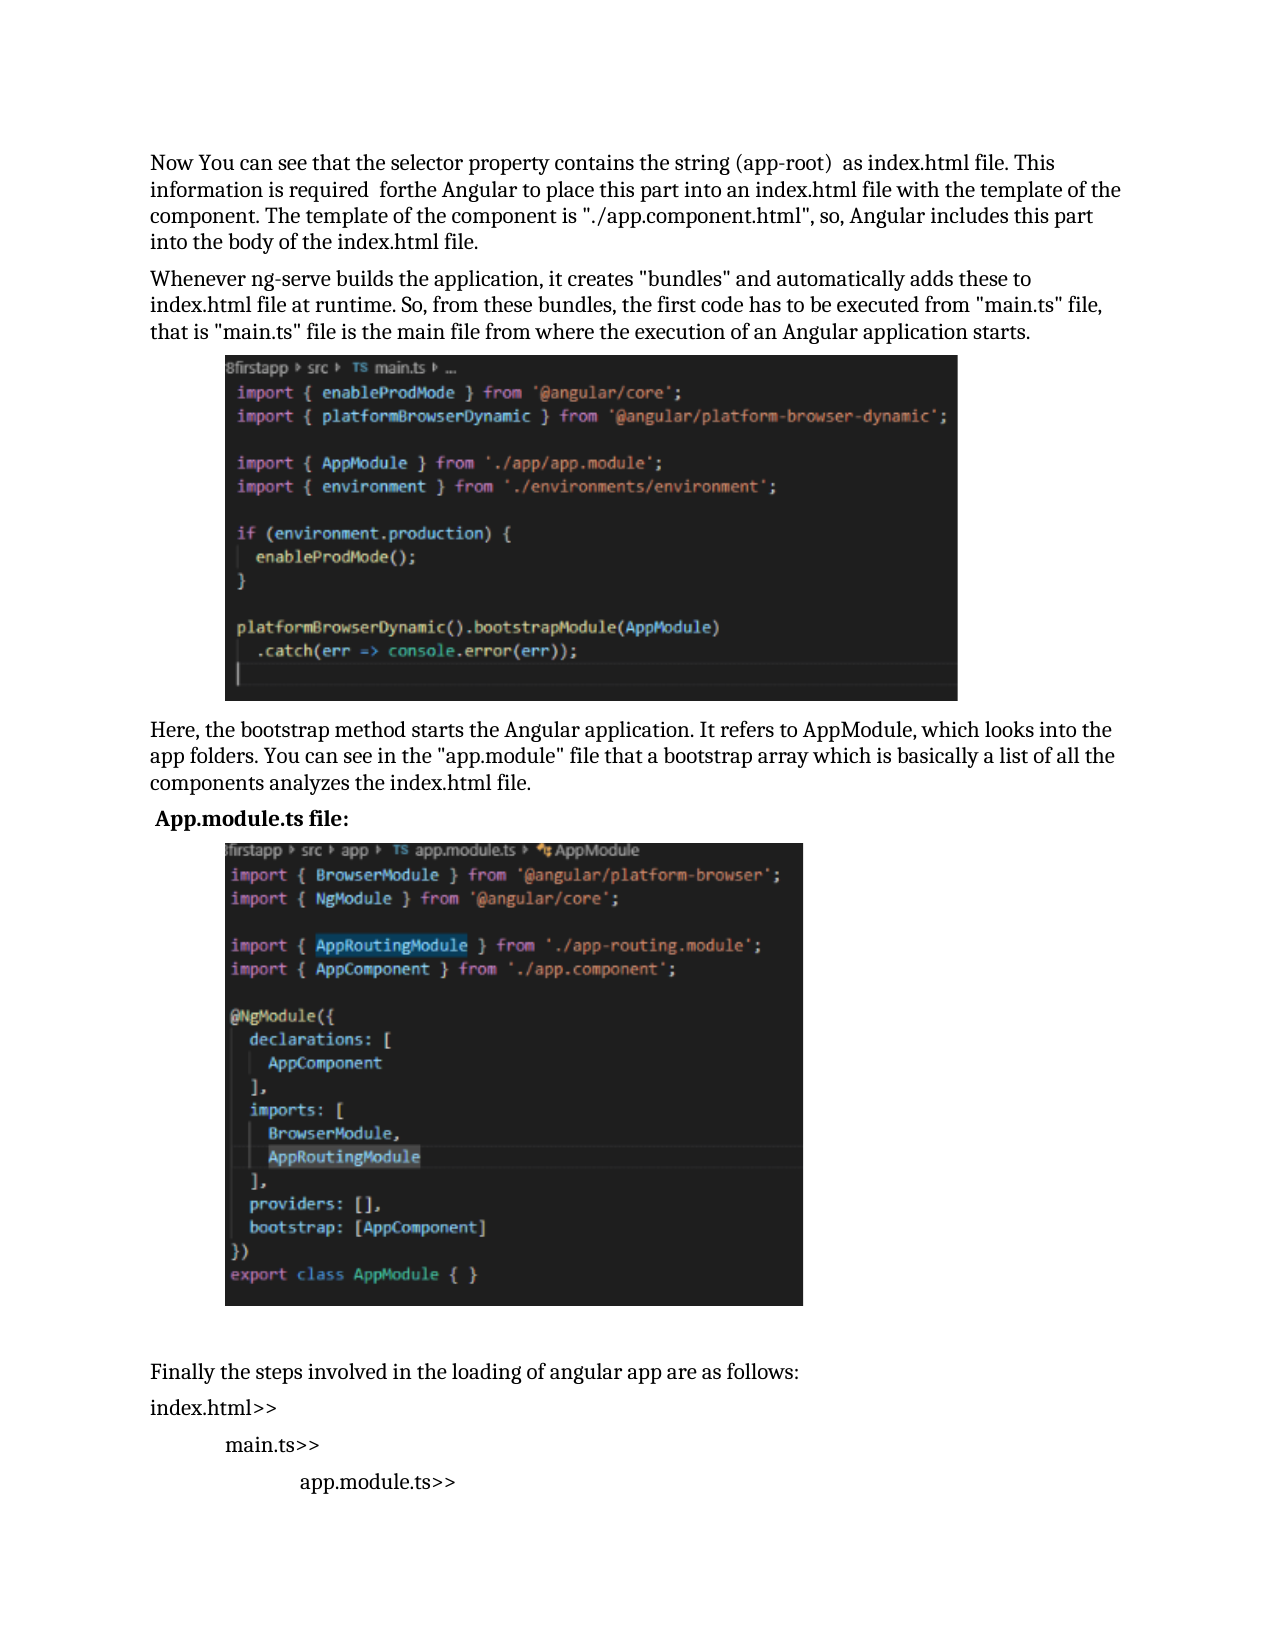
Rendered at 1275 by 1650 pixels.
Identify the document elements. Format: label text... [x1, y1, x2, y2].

text app.module.ts>> [150, 1469, 1125, 1495]
subtitle App.module.ts file: [150, 806, 1125, 833]
picture [225, 843, 804, 1306]
text index.html>> [150, 1395, 1125, 1422]
text Whenever ng-serve builds the application, it creates "bundles" and automatically adds these to index.html file at runtime. So, from these bundles, the first code has to be executed from "main.ts" file, that is "main.ts" file is the main file from where the execution of an Angular application starts. [150, 266, 1125, 345]
picture [225, 355, 958, 701]
text Here, the bootstrap method starts the Angular application. It refers to AppModule, which looks into the app folders. You can see in the "app.module" file that a bootstrap array which is basically a list of all the components analyzes the index.html file. [150, 717, 1125, 796]
text Finally the steps involved in the loading of angular app are as follows: [150, 1358, 1125, 1385]
text main.ts>> [150, 1432, 1125, 1458]
text Now You can see that the selector property contains the string (app-root) as index.html file. This information is required forthe Angular to place this part into an index.html file with the template of the component. The template of the component is "./app.component.html", so, Angular includes this part into the body of the index.html file. [150, 150, 1125, 255]
